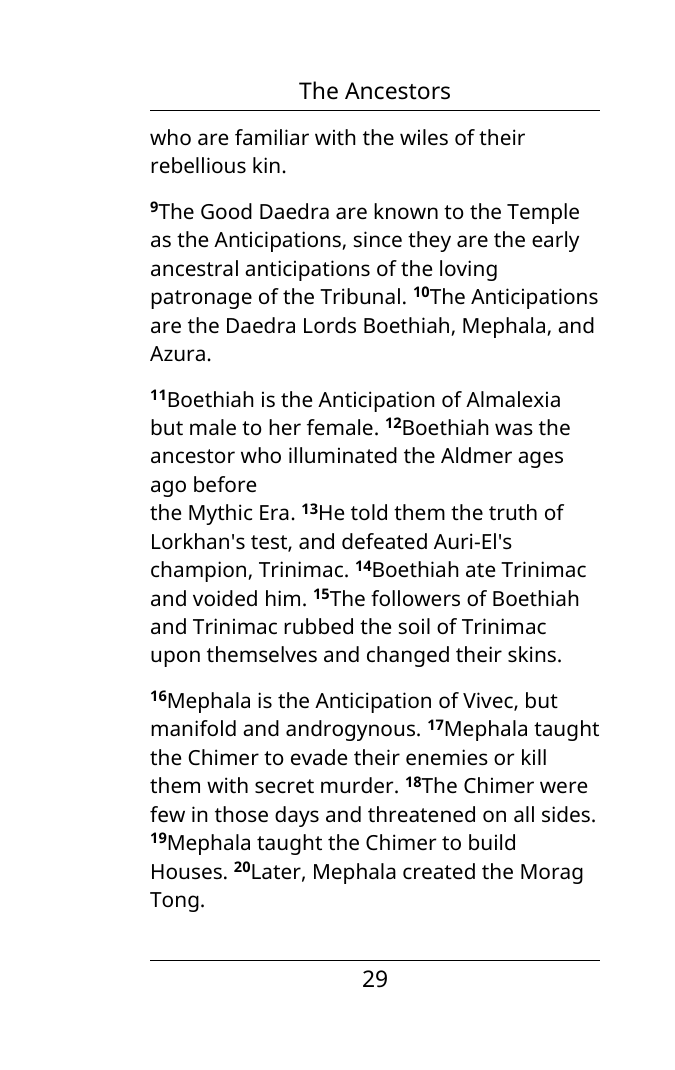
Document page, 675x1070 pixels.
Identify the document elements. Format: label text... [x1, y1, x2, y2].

text 11Boethiah is the Anticipation of Almalexia but male to her female. 12Boethiah was the ancestor who illuminated the Aldmer ages ago before the Mythic Era. 13He told them the truth of Lorkhan's test, and defeated Auri-El's champion, Trinimac. 14Boethiah ate Trinimac and voided him. 15The followers of Boethiah and Trinimac rubbed the soil of Trinimac upon themselves and changed their skins. [150, 385, 600, 669]
text 16Mephala is the Anticipation of Vivec, but manifold and androgynous. 17Mephala taught the Chimer to evade their enemies or kill them with secret murder. 18The Chimer were few in those days and threatened on all sides. 19Mephala taught the Chimer to build Houses. 20Later, Mephala created the Morag Tong. [150, 686, 600, 914]
text who are familiar with the wiles of their rebellious kin. [150, 123, 600, 180]
text 9The Good Daedra are known to the Temple as the Anticipations, since they are the early ancestral anticipations of the loving patronage of the Tribunal. 10The Anticipations are the Daedra Lords Boethiah, Mephala, and Azura. [150, 197, 600, 368]
